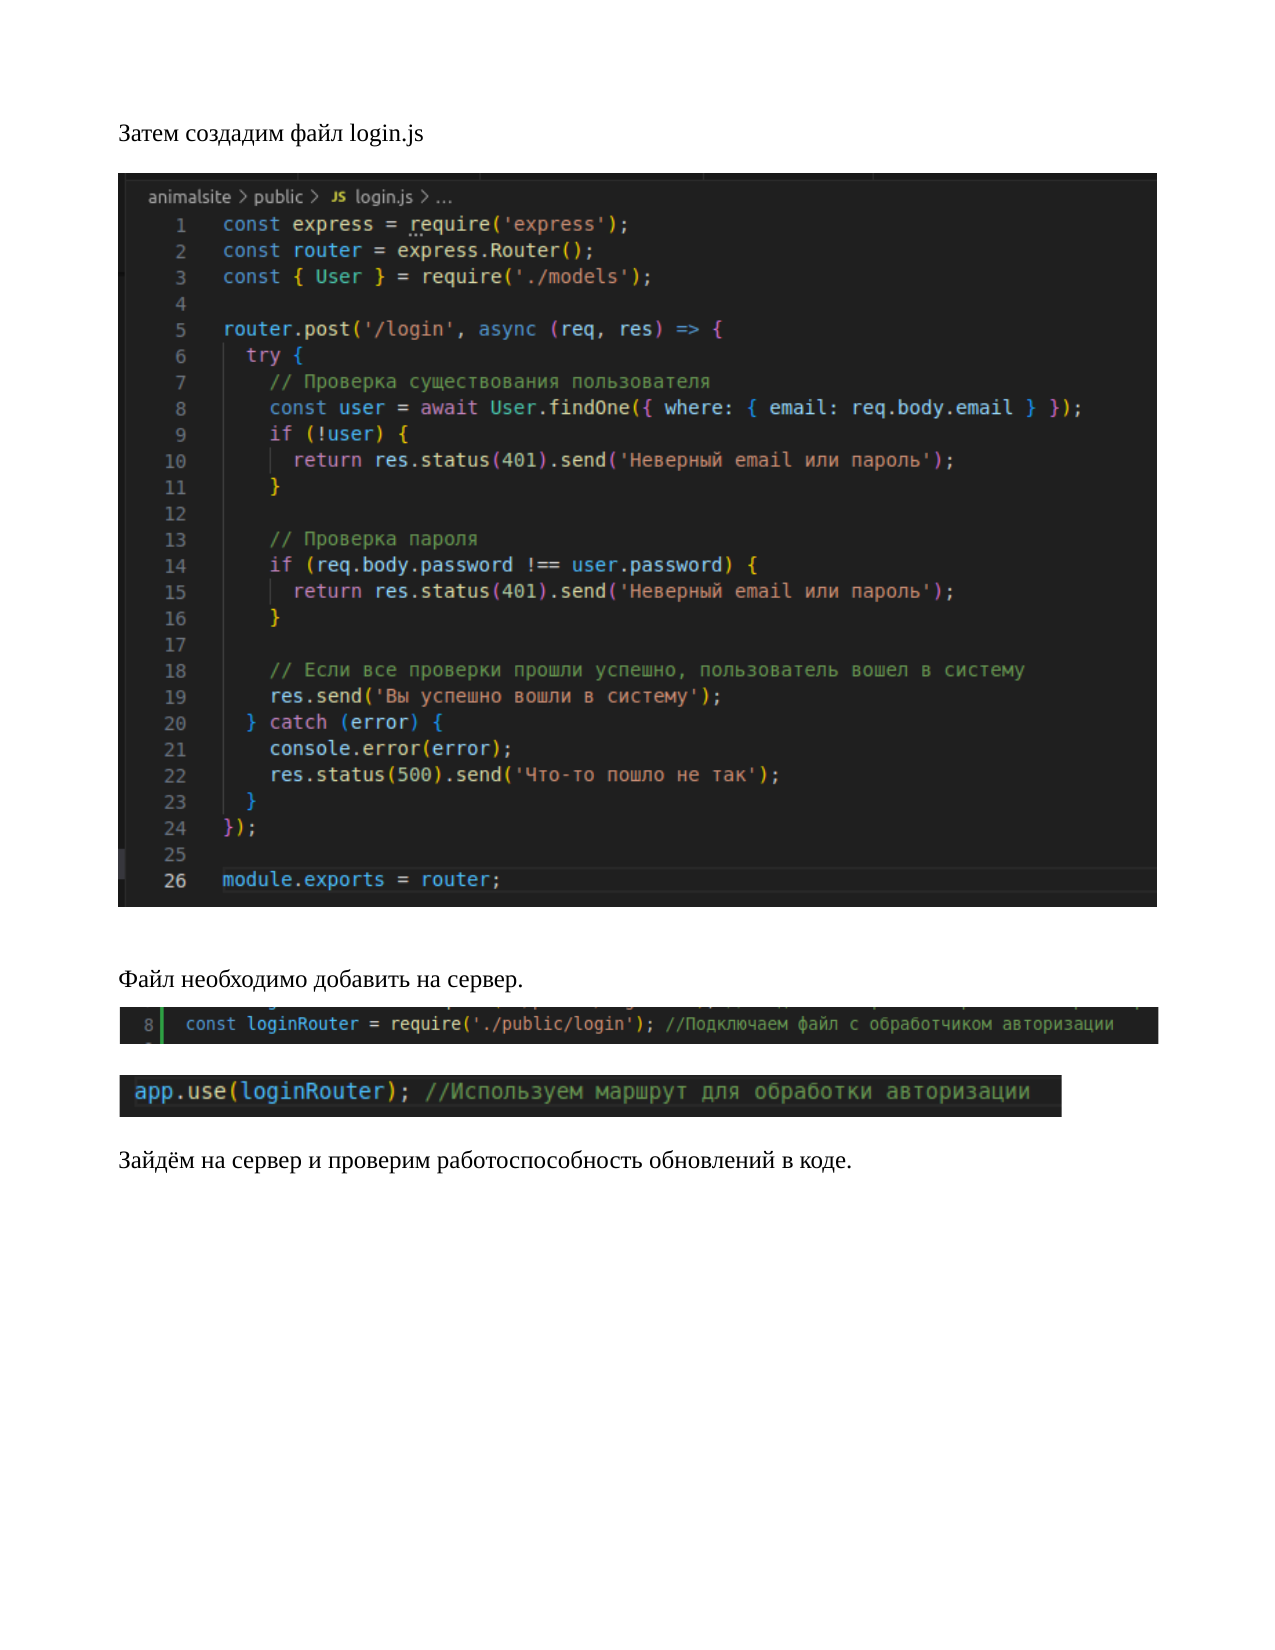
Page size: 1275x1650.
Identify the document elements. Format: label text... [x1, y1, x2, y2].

text Файл необходимо добавить на сервер. [118, 964, 1157, 993]
picture [119, 1007, 1159, 1044]
picture [119, 1075, 1062, 1117]
text Зайдём на сервер и проверим работоспособность обновлений в коде. [118, 1145, 1157, 1174]
picture [118, 173, 1157, 907]
text Затем создадим файл login.js [118, 118, 1157, 147]
